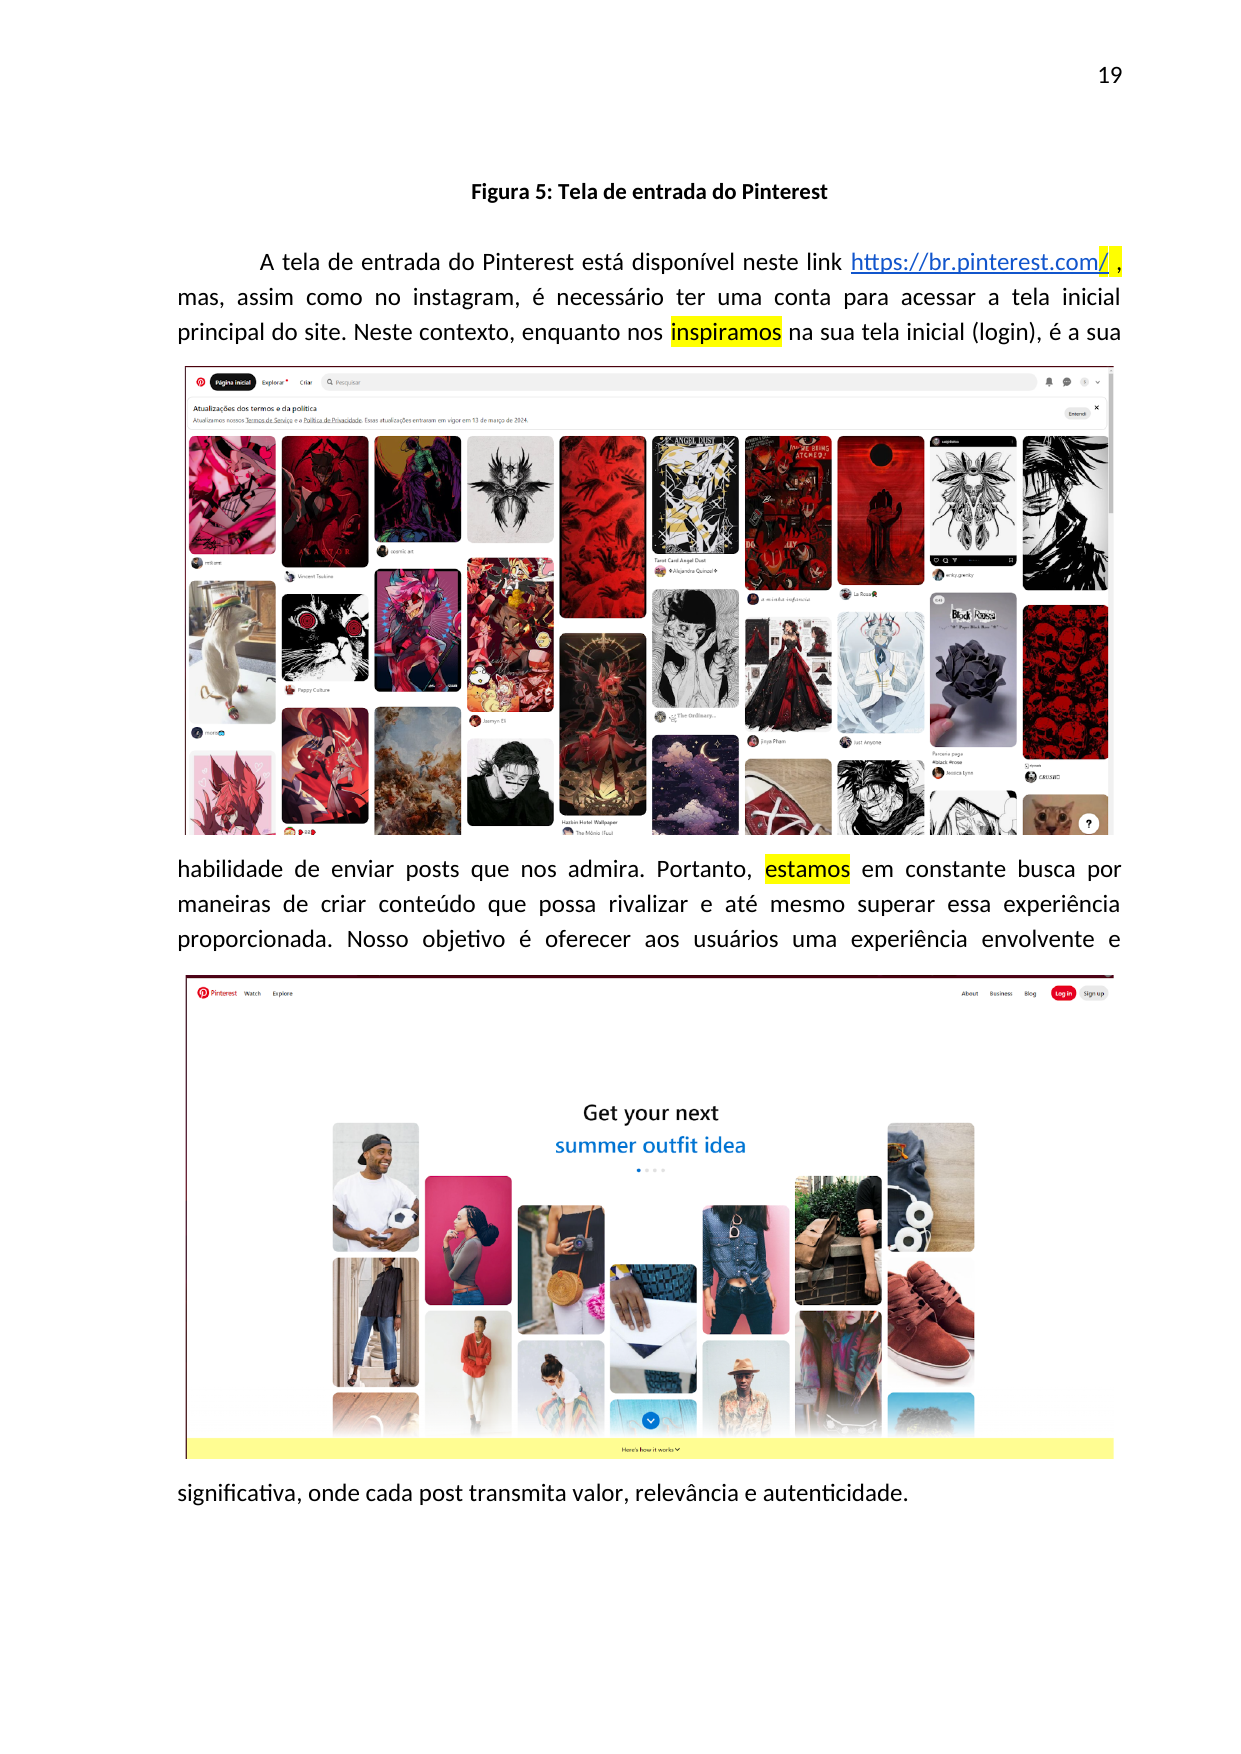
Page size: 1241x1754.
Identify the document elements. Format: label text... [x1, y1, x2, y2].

subtitle Figura 5: Tela de entrada do Pinterest [177, 177, 1122, 205]
text A tela de entrada do Pinterest está disponível neste link https://br.pinterest.com/ , mas, assim como no instagram, é necessário ter uma conta para acessar a tela inicial principal do site. Neste contexto, enquanto nos inspiramos na sua tela inicial (login), é a sua habilidade de enviar posts que nos admira. Portanto, estamos em constante busca por maneiras de criar conteúdo que possa rivalizar e até mesmo superar essa experiência proporcionada. Nosso objetivo é oferecer aos usuários uma experiência envolvente e significativa, onde cada post transmita valor, relevância e autenticidade. [177, 312, 1122, 889]
text A tela de entrada do Pinterest está disponível neste link https://br.pinterest.com/ , mas, assim como no instagram, é necessário ter uma conta para acessar a tela inicial principal do site. Neste contexto, enquanto nos inspiramos na sua tela inicial (login), é a sua habilidade de enviar posts que nos admira. Portanto, estamos em constante busca por maneiras de criar conteúdo que possa rivalizar e até mesmo superar essa experiência proporcionada. Nosso objetivo é oferecer aos usuários uma experiência envolvente e significativa, onde cada post transmita valor, relevância e autenticidade. [177, 246, 1122, 281]
picture [185, 975, 1114, 1459]
picture [184, 366, 1114, 835]
text A tela de entrada do Pinterest está disponível neste link https://br.pinterest.com/ , mas, assim como no instagram, é necessário ter uma conta para acessar a tela inicial principal do site. Neste contexto, enquanto nos inspiramos na sua tela inicial (login), é a sua habilidade de enviar posts que nos admira. Portanto, estamos em constante busca por maneiras de criar conteúdo que possa rivalizar e até mesmo superar essa experiência proporcionada. Nosso objetivo é oferecer aos usuários uma experiência envolvente e significativa, onde cada post transmita valor, relevância e autenticidade. [177, 954, 1122, 1508]
